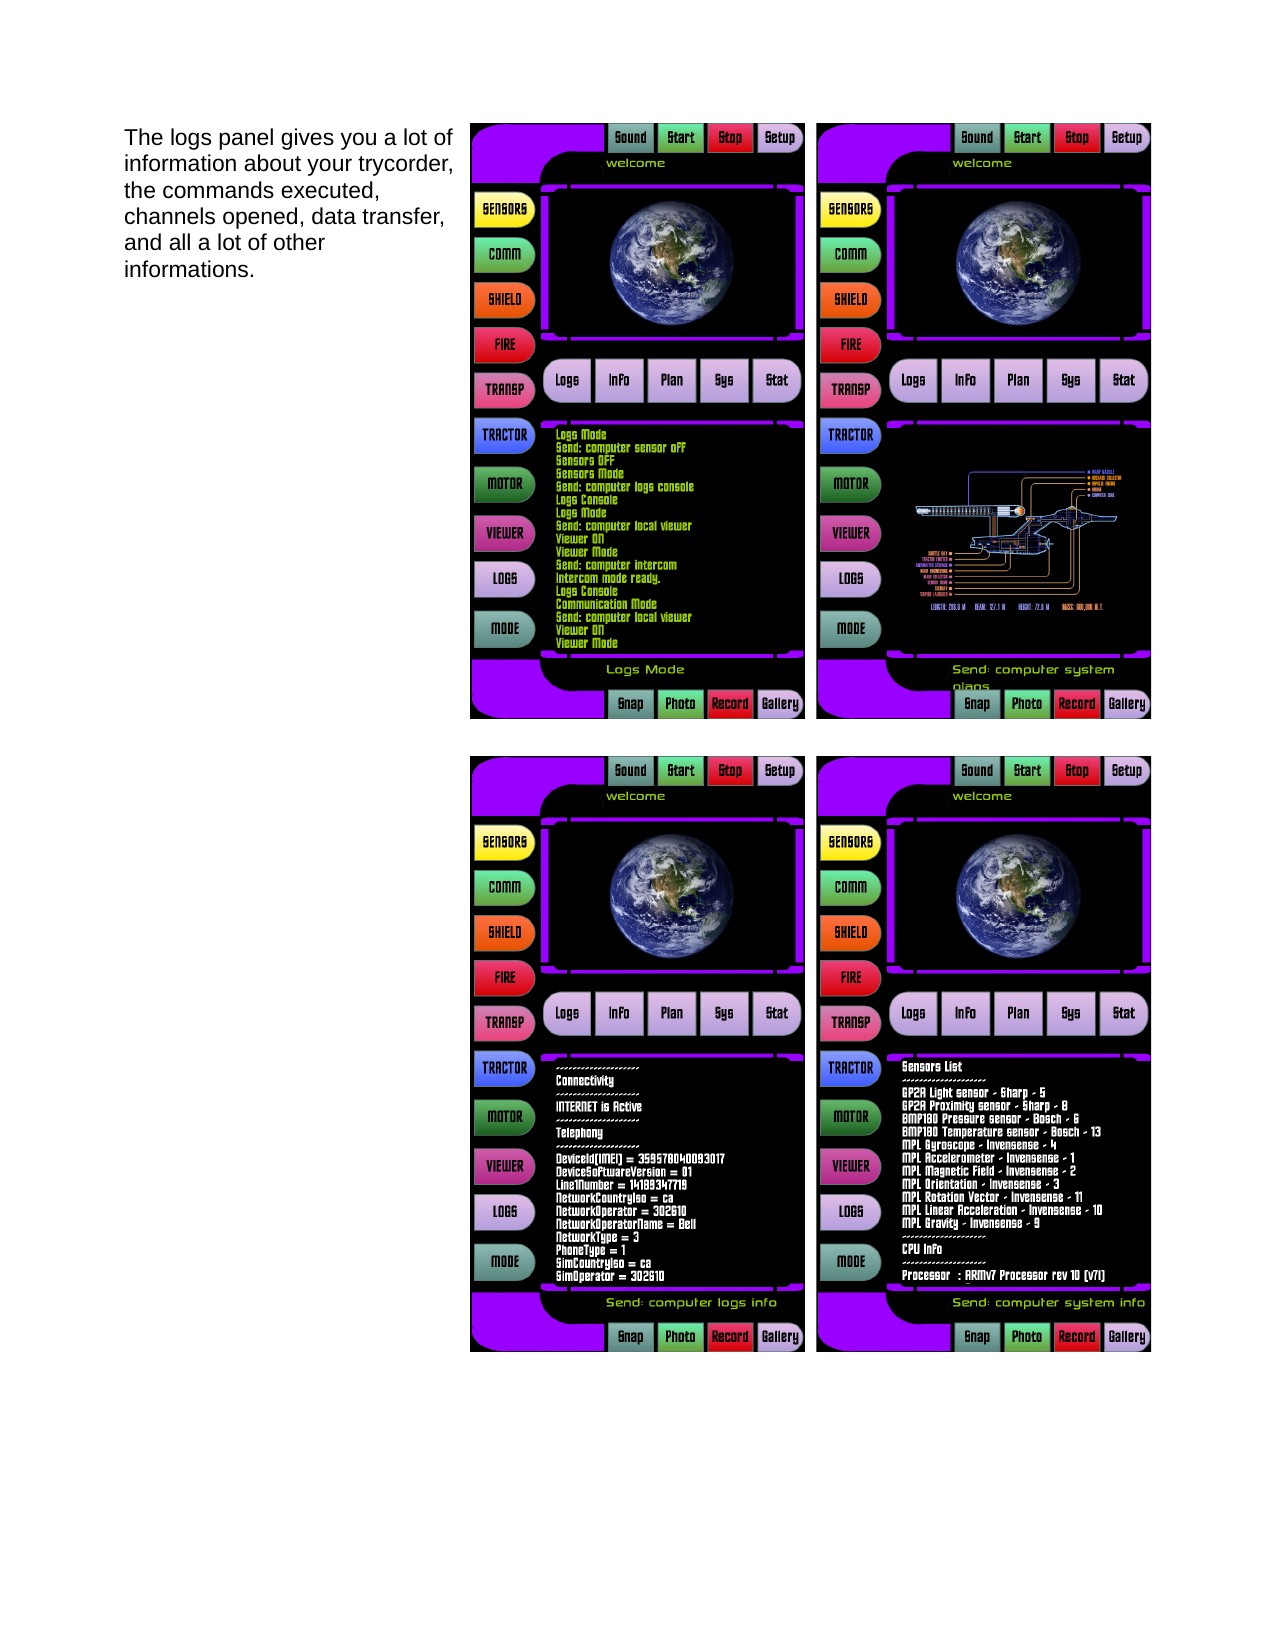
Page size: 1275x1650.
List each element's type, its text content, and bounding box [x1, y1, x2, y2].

table_cell [464, 751, 811, 1384]
picture [816, 756, 1152, 1352]
picture [816, 123, 1152, 719]
picture [470, 756, 805, 1352]
table_cell [464, 118, 811, 751]
table_cell [118, 751, 464, 1384]
table_cell The logs panel gives you a lot of information about your trycorder, the commands executed, channels opened, data transfer, and all a lot of other informations. [118, 118, 464, 751]
table_cell [811, 751, 1157, 1384]
table_cell [811, 118, 1157, 751]
picture [470, 123, 805, 719]
